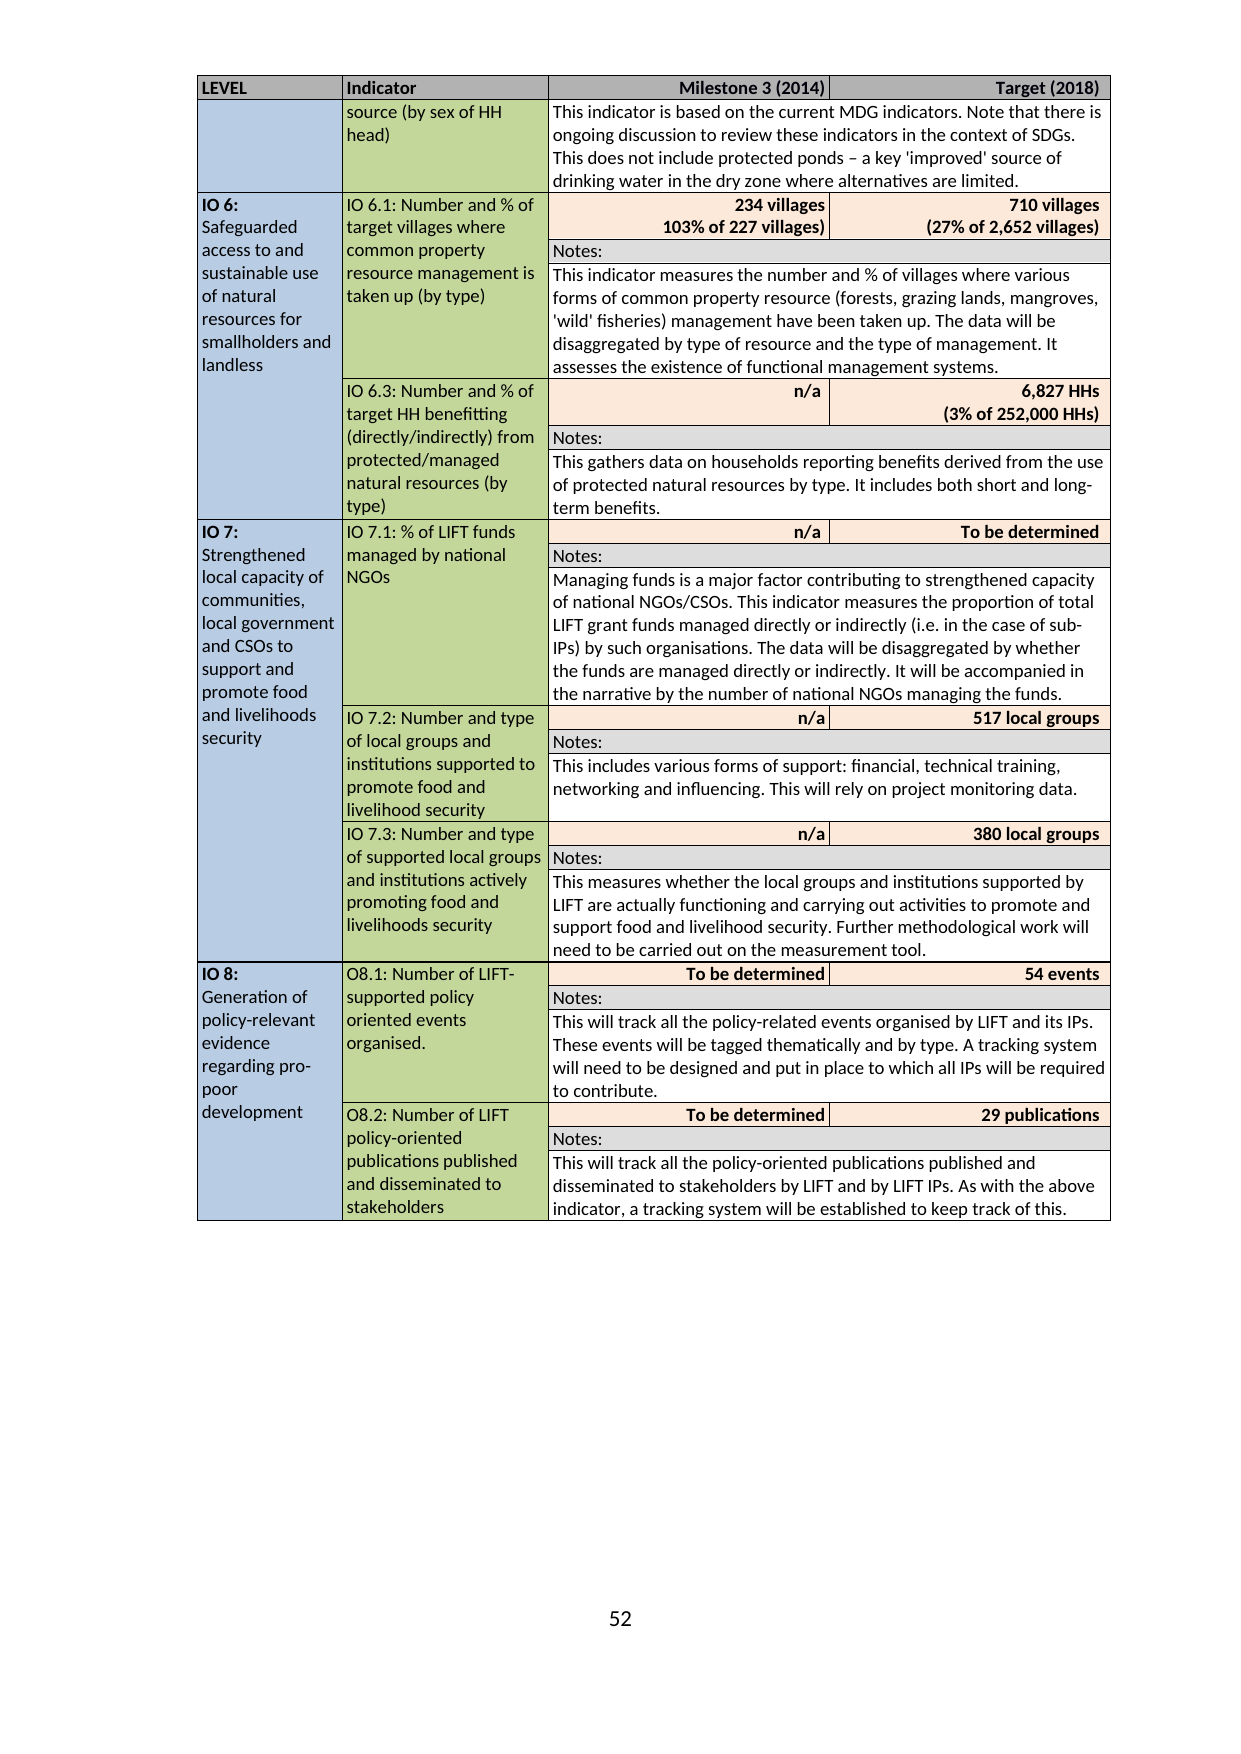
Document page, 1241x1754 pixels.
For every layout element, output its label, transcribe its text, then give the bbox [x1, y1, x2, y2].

table_cell Notes: [549, 986, 1110, 1009]
table_cell 517 local groups [830, 706, 1110, 729]
table_cell 234 villages 103% of 227 villages) [549, 193, 829, 238]
table_cell IO 8: Generation of policy-relevant evidence regarding pro-poor development [198, 963, 342, 1220]
table_header Target (2018) [830, 76, 1110, 99]
table_cell Notes: [549, 544, 1110, 567]
table_cell IO 6.1: Number and % of target villages where common property resource management is taken up (by type) [343, 193, 548, 378]
table_header Milestone 3 (2014) [549, 76, 829, 99]
table_cell IO 6: Safeguarded access to and sustainable use of natural resources for smallholders and landless [198, 193, 342, 519]
table_cell To be determined [549, 963, 829, 985]
table_cell Notes: [549, 426, 1110, 449]
table_cell To be determined [549, 1103, 829, 1126]
table_cell This will track all the policy-related events organised by LIFT and its IPs. These events will be tagged thematically and by type. A tracking system will need to be designed and put in place to which all IPs will be required to contribute. [549, 1010, 1110, 1102]
table_cell [198, 100, 342, 192]
table_cell This measures whether the local groups and institutions supported by LIFT are actually functioning and carrying out activities to promote and support food and livelihood security. Further methodological work will need to be carried out on the measurement tool. [549, 870, 1110, 961]
table_cell 29 publications [830, 1103, 1110, 1126]
table_cell This indicator is based on the current MDG indicators. Note that there is ongoing discussion to review these indicators in the context of SDGs. This does not include protected ponds – a key 'improved' source of drinking water in the dry zone where alternatives are limited. [549, 100, 1110, 192]
table_cell This gathers data on households reporting benefits derived from the use of protected natural resources by type. It includes both short and long-term benefits. [549, 450, 1110, 519]
table_cell 54 events [830, 963, 1110, 985]
table_cell n/a [549, 520, 829, 543]
table_cell 380 local groups [830, 822, 1110, 845]
table_cell O8.1: Number of LIFT-supported policy oriented events organised. [343, 963, 548, 1102]
table_cell Managing funds is a major factor contributing to strengthened capacity of national NGOs/CSOs. This indicator measures the proportion of total LIFT grant funds managed directly or indirectly (i.e. in the case of sub-IPs) by such organisations. The data will be disaggregated by whether the funds are managed directly or indirectly. It will be accompanied in the narrative by the number of national NGOs managing the funds. [549, 568, 1110, 705]
table_cell O8.2: Number of LIFT policy-oriented publications published and disseminated to stakeholders [343, 1103, 548, 1220]
table_cell IO 7: Strengthened local capacity of communities, local government and CSOs to support and promote food and livelihoods security [198, 520, 342, 961]
table_header Indicator [343, 76, 548, 99]
table_cell This will track all the policy-oriented publications published and disseminated to stakeholders by LIFT and by LIFT IPs. As with the above indicator, a tracking system will be established to keep track of this. [549, 1151, 1110, 1220]
table_cell This indicator measures the number and % of villages where various forms of common property resource (forests, grazing lands, mangroves, 'wild' fisheries) management have been taken up. The data will be disaggregated by type of resource and the type of management. It assesses the existence of functional management systems. [549, 264, 1110, 378]
table_header LEVEL [198, 76, 342, 99]
table_cell Notes: [549, 846, 1110, 869]
table_cell 710 villages (27% of 2,652 villages) [830, 193, 1110, 238]
table_cell 6,827 HHs (3% of 252,000 HHs) [830, 379, 1110, 425]
table_cell n/a [549, 706, 829, 729]
table_cell IO 7.2: Number and type of local groups and institutions supported to promote food and livelihood security [343, 706, 548, 821]
table_cell Notes: [549, 1127, 1110, 1150]
table_cell source (by sex of HH head) [343, 100, 548, 192]
table_cell IO 6.3: Number and % of target HH benefitting (directly/indirectly) from protected/managed natural resources (by type) [343, 379, 548, 519]
table_cell Notes: [549, 730, 1110, 753]
table_cell To be determined [830, 520, 1110, 543]
table_cell Notes: [549, 240, 1110, 262]
table_cell IO 7.1: % of LIFT funds managed by national NGOs [343, 520, 548, 705]
table_cell n/a [549, 379, 829, 425]
table_cell IO 7.3: Number and type of supported local groups and institutions actively promoting food and livelihoods security [343, 822, 548, 961]
table_cell n/a [549, 822, 829, 845]
table_cell This includes various forms of support: financial, technical training, networking and influencing. This will rely on project monitoring data. [549, 754, 1110, 821]
